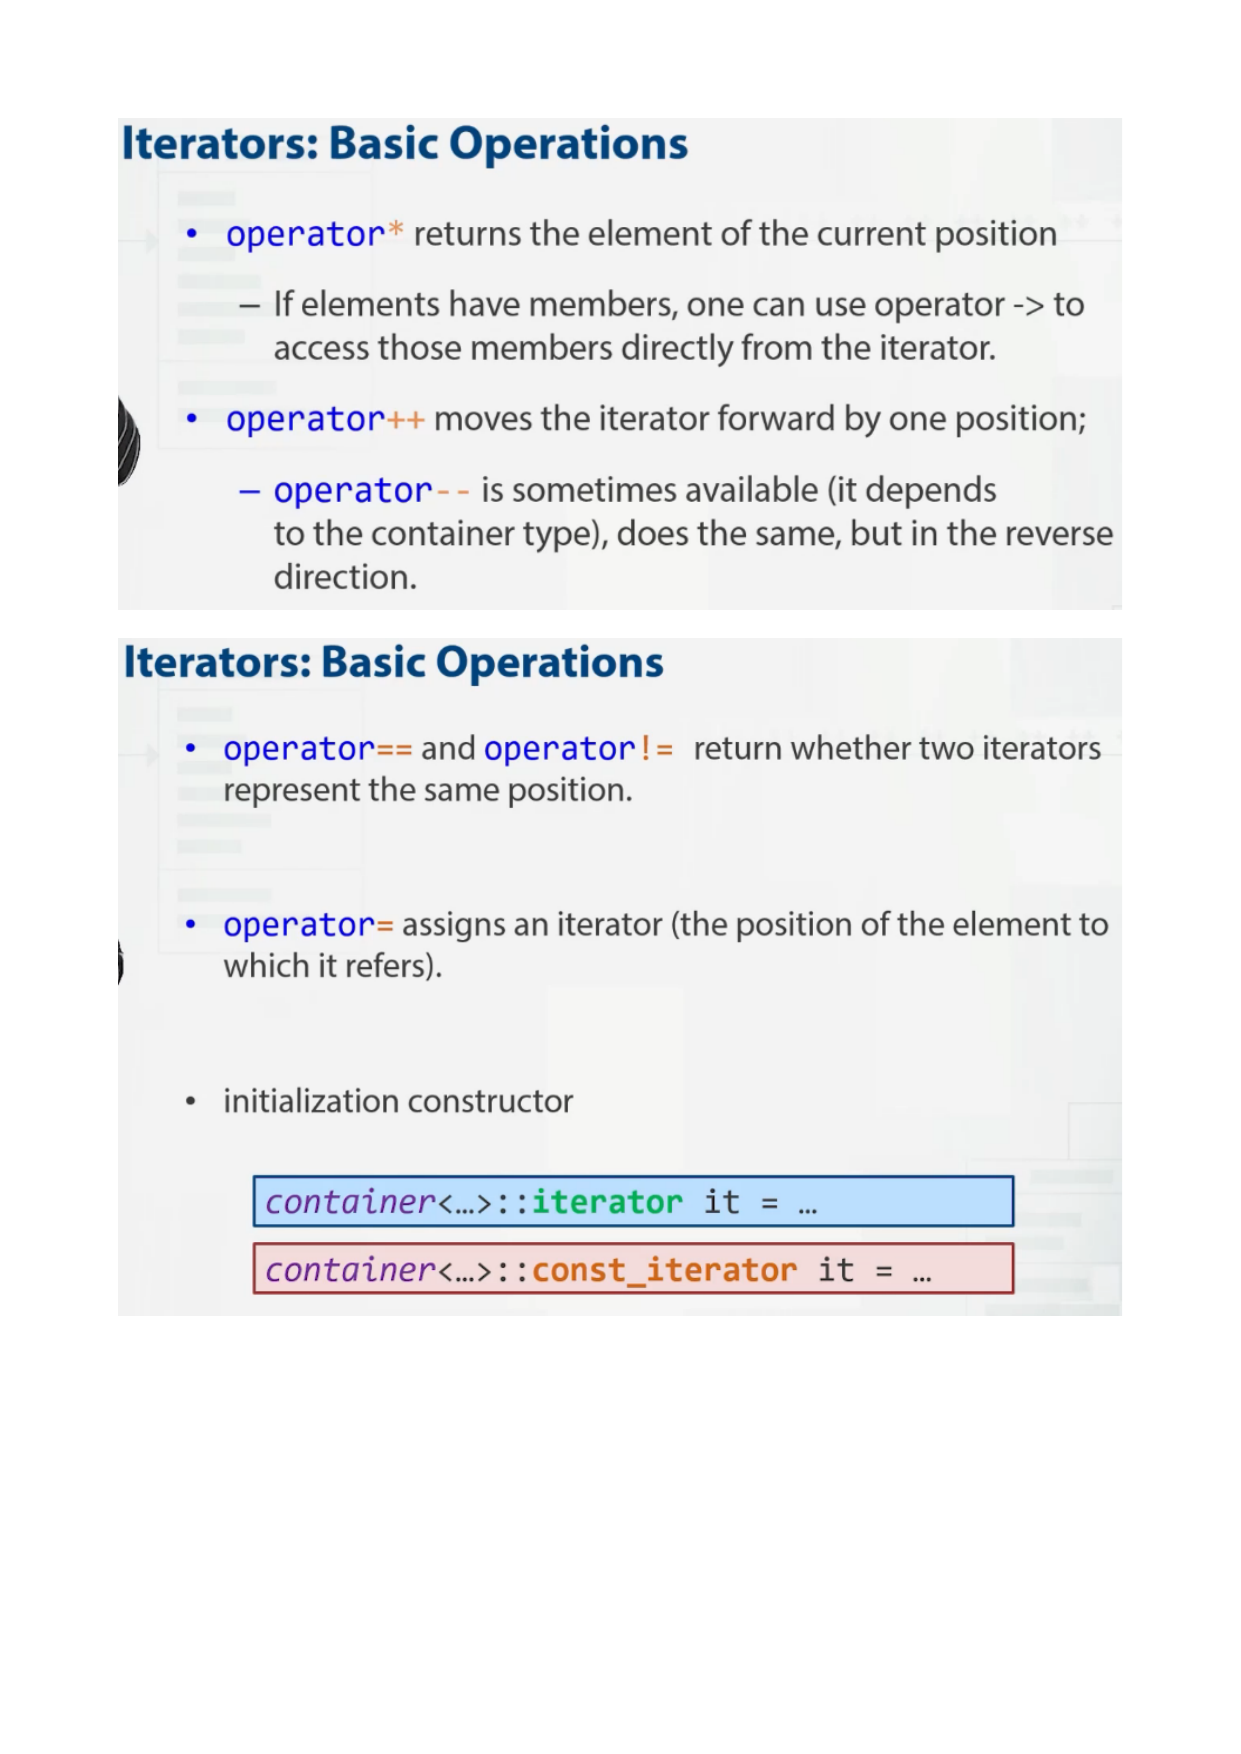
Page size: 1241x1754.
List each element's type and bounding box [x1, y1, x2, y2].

picture [118, 638, 1123, 1316]
picture [118, 118, 1123, 610]
